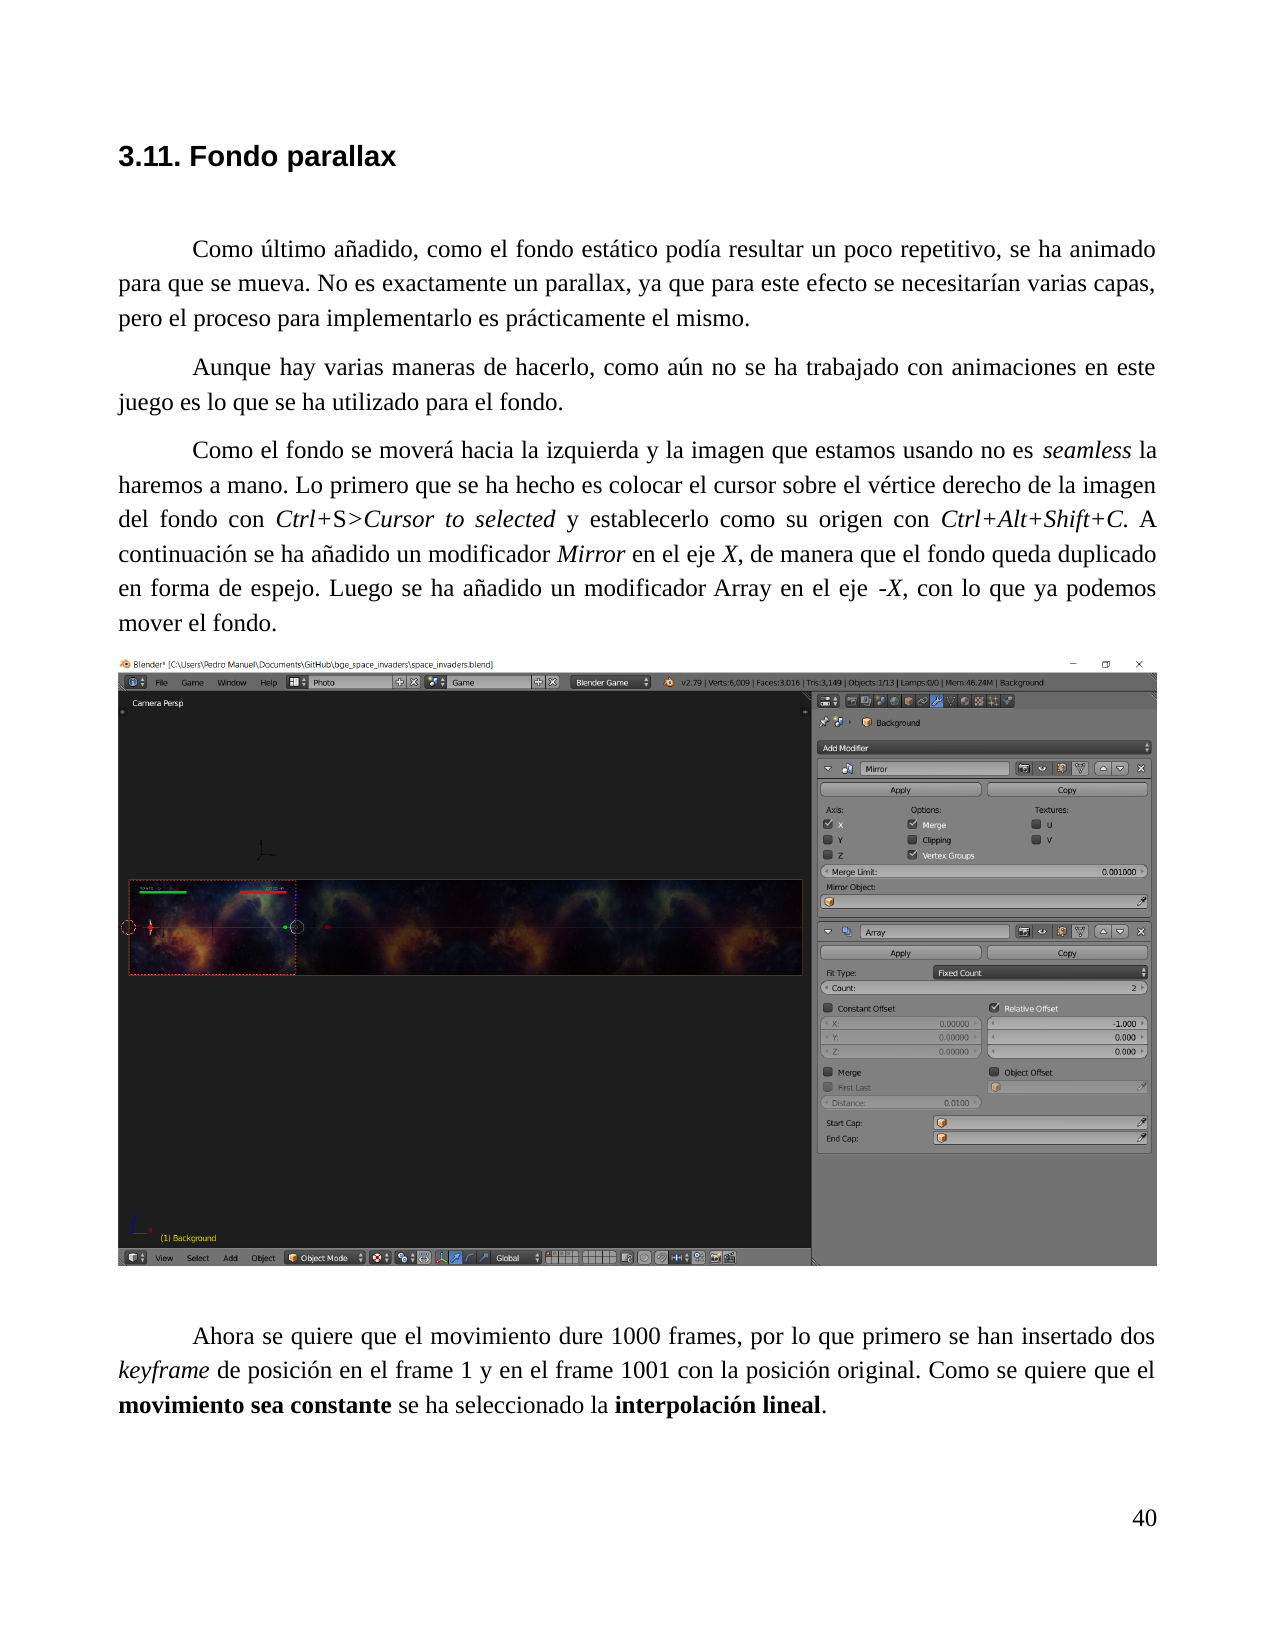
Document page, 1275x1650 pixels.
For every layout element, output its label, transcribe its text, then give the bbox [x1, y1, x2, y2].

text Como el fondo se moverá hacia la izquierda y la imagen que estamos usando no es seamless la haremos a mano. Lo primero que se ha hecho es colocar el cursor sobre el vértice derecho de la imagen del fondo con Ctrl+S>Cursor to selected y establecerlo como su origen con Ctrl+Alt+Shift+C. A continuación se ha añadido un modificador Mirror en el eje X, de manera que el fondo queda duplicado en forma de espejo. Luego se ha añadido un modificador Array en el eje -X, con lo que ya podemos mover el fondo. [118, 436, 1157, 637]
picture [118, 657, 1157, 1266]
text Aunque hay varias maneras de hacerlo, como aún no se ha trabajado con animaciones en este juego es lo que se ha utilizado para el fondo. [118, 352, 1157, 415]
text Como último añadido, como el fondo estático podía resultar un poco repetitivo, se ha animado para que se mueva. No es exactamente un parallax, ya que para este efecto se necesitarían varias capas, pero el proceso para implementarlo es prácticamente el mismo. [118, 234, 1157, 332]
subtitle 3.11. Fondo parallax [118, 139, 1157, 172]
text Ahora se quiere que el movimiento dure 1000 frames, por lo que primero se han insertado dos keyframe de posición en el frame 1 y en el frame 1001 con la posición original. Como se quiere que el movimiento sea constante se ha seleccionado la interpolación lineal. [118, 1321, 1157, 1418]
